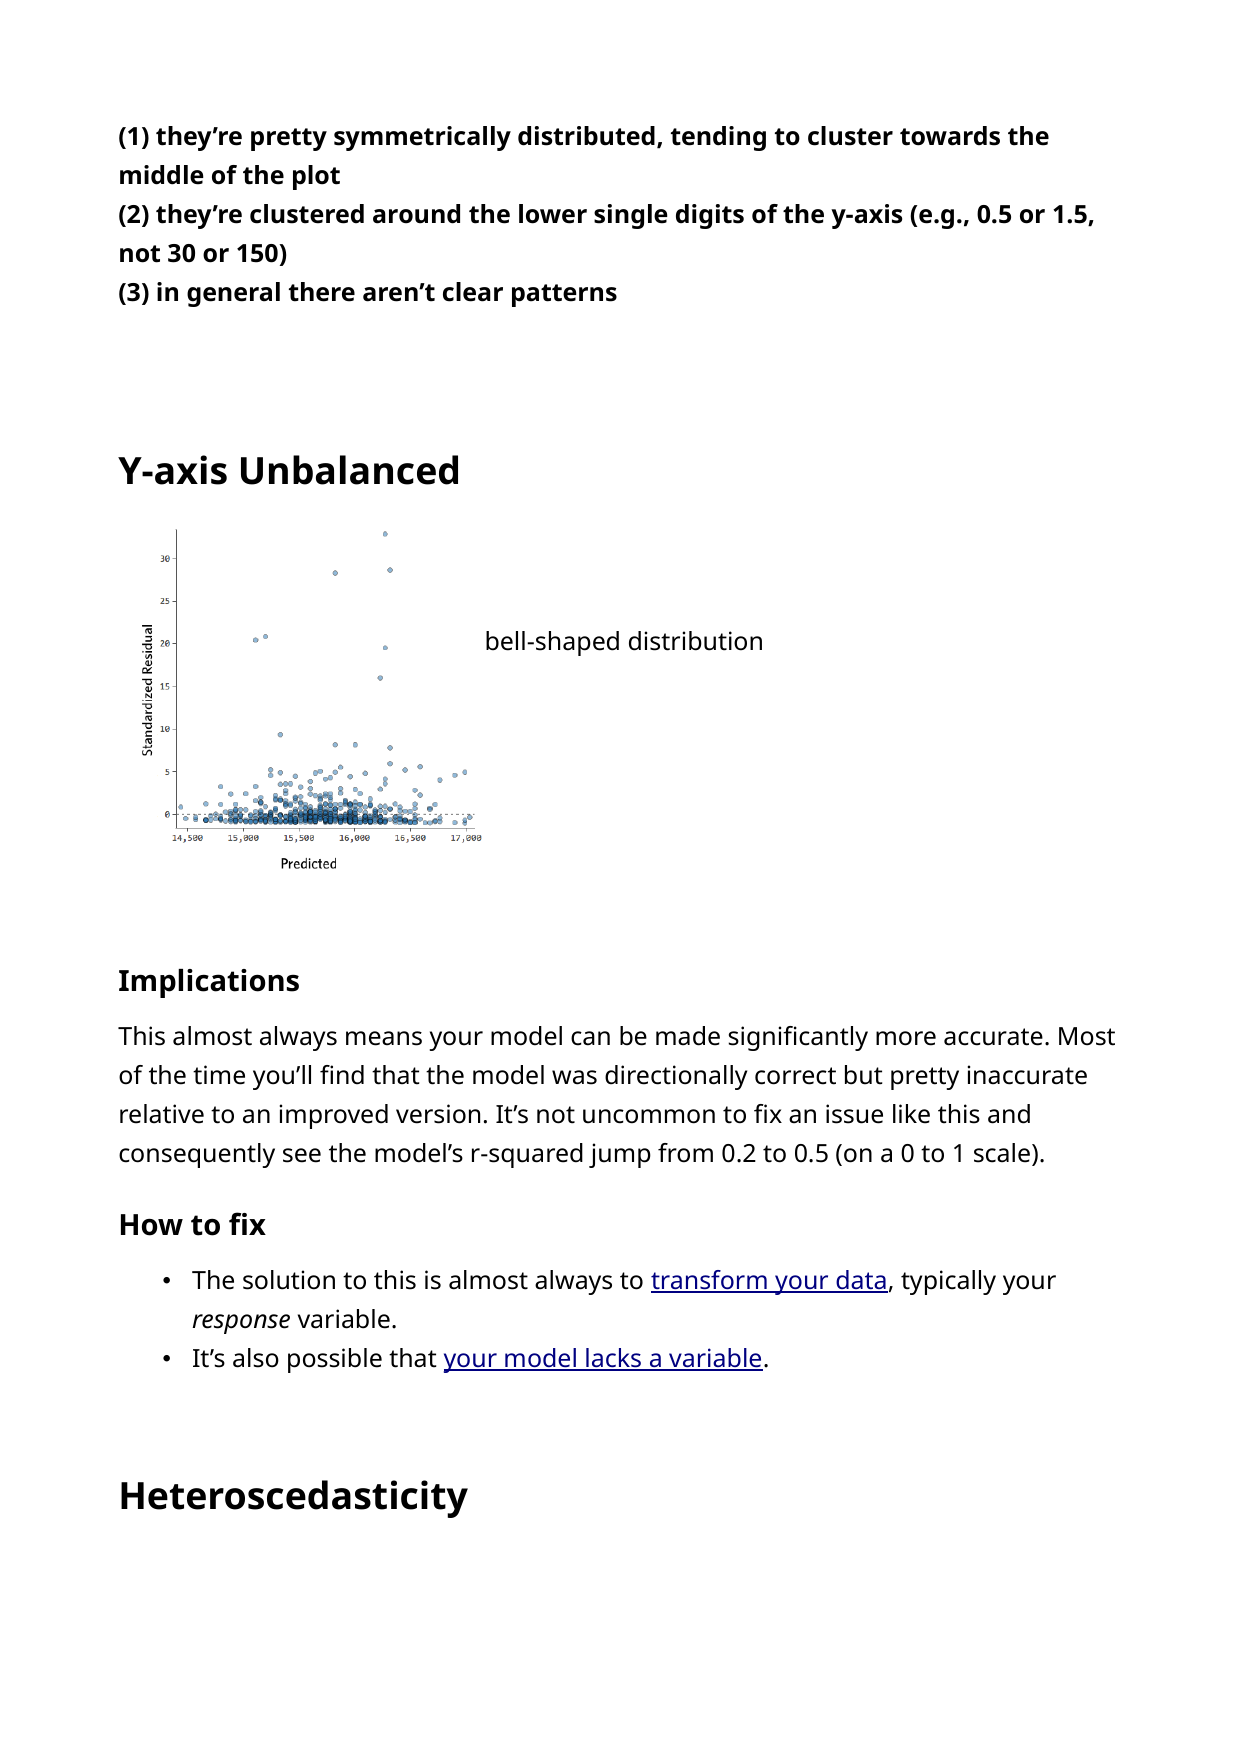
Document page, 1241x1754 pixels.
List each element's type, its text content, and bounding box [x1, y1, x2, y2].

text (1) they’re pretty symmetrically distributed, tending to cluster towards the middle of the plot (2) they’re clustered around the lower single digits of the y-axis (e.g., 0.5 or 1.5, not 30 or 150) (3) in general there aren’t clear patterns [118, 118, 1122, 309]
subtitle Y-axis Unbalanced [118, 444, 1122, 496]
picture [132, 526, 485, 879]
list The solution to this is almost always to transform your data, typically your response variable. [162, 1262, 1122, 1336]
subtitle How to fix [118, 1204, 1122, 1244]
text bell-shaped distribution [485, 623, 1122, 657]
subtitle Implications [118, 960, 1122, 1000]
list It’s also possible that your model lacks a variable. [162, 1341, 1122, 1375]
subtitle Heteroscedasticity [118, 1469, 1122, 1520]
text This almost always means your model can be made significantly more accurate. Most of the time you’ll find that the model was directionally correct but pretty inaccurate relative to an improved version. It’s not uncommon to fix an issue like this and consequently see the model’s r-squared jump from 0.2 to 0.5 (on a 0 to 1 scale). [118, 1018, 1122, 1170]
